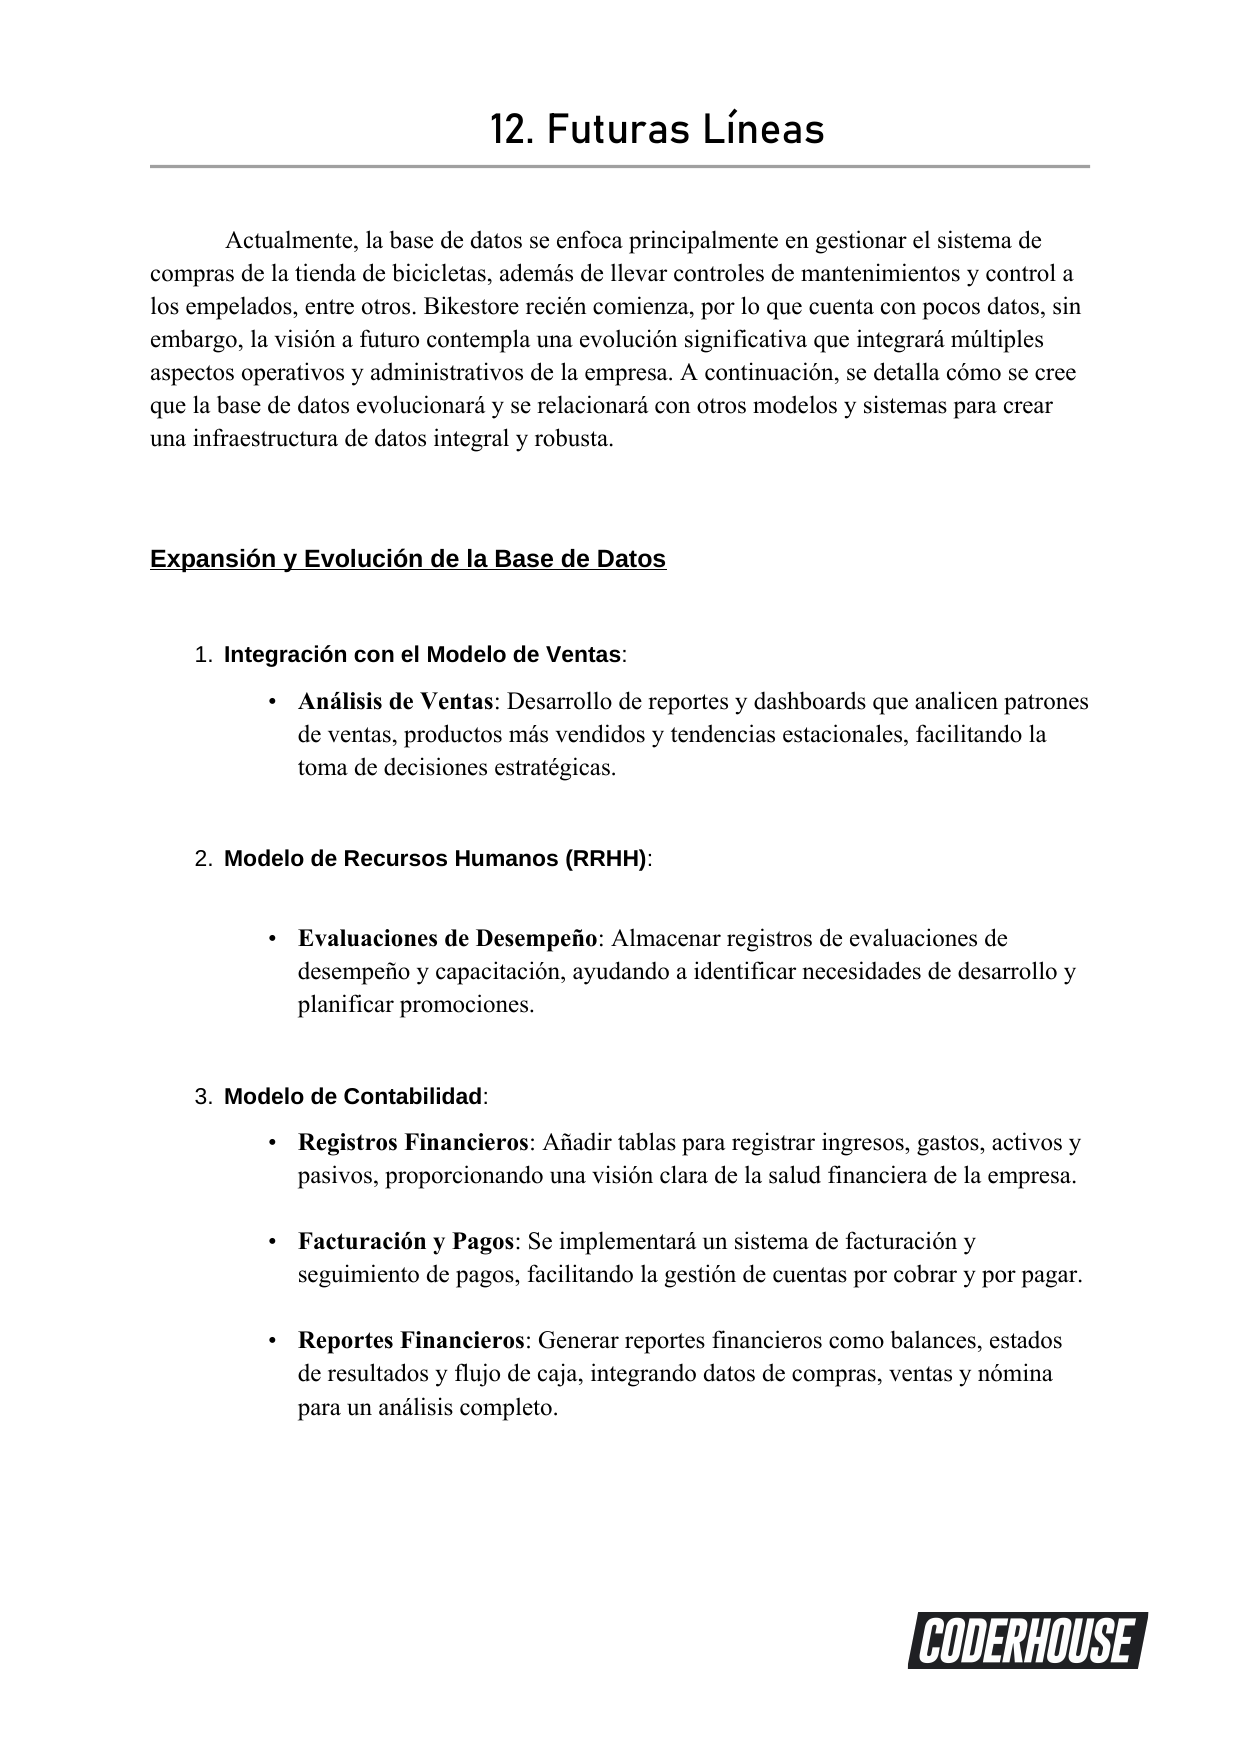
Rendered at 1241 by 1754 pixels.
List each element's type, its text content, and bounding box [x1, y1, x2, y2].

subtitle 12. Futuras Líneas [225, 102, 1090, 152]
list Facturación y Pagos: Se implementará un sistema de facturación y seguimiento de pagos, facilitando la gestión de cuentas por cobrar y por pagar. [268, 1226, 1090, 1288]
list Reportes Financieros: Generar reportes financieros como balances, estados de resultados y flujo de caja, integrando datos de compras, ventas y nómina para un análisis completo. [268, 1326, 1090, 1420]
list Registros Financieros: Añadir tablas para registrar ingresos, gastos, activos y pasivos, proporcionando una visión clara de la salud financiera de la empresa. [268, 1127, 1090, 1189]
subtitle Expansión y Evolución de la Base de Datos [150, 543, 1090, 572]
picture [907, 1612, 1149, 1669]
list Evaluaciones de Desempeño: Almacenar registros de evaluaciones de desempeño y capacitación, ayudando a identificar necesidades de desarrollo y planificar promociones. [268, 923, 1090, 1018]
list Modelo de Recursos Humanos (RRHH): [194, 845, 1090, 872]
list Análisis de Ventas: Desarrollo de reportes y dashboards que analicen patrones de ventas, productos más vendidos y tendencias estacionales, facilitando la toma de decisiones estratégicas. [268, 686, 1090, 781]
list Modelo de Contabilidad: [194, 1083, 1090, 1109]
text Actualmente, la base de datos se enfoca principalmente en gestionar el sistema de compras de la tienda de bicicletas, además de llevar controles de mantenimientos y control a los empelados, entre otros. Bikestore recién comienza, por lo que cuenta con pocos datos, sin embargo, la visión a futuro contempla una evolución significativa que integrará múltiples aspectos operativos y administrativos de la empresa. A continuación, se detalla cómo se cree que la base de datos evolucionará y se relacionará con otros modelos y sistemas para crear una infraestructura de datos integral y robusta. [150, 225, 1090, 452]
list Integración con el Modelo de Ventas: [194, 641, 1090, 667]
